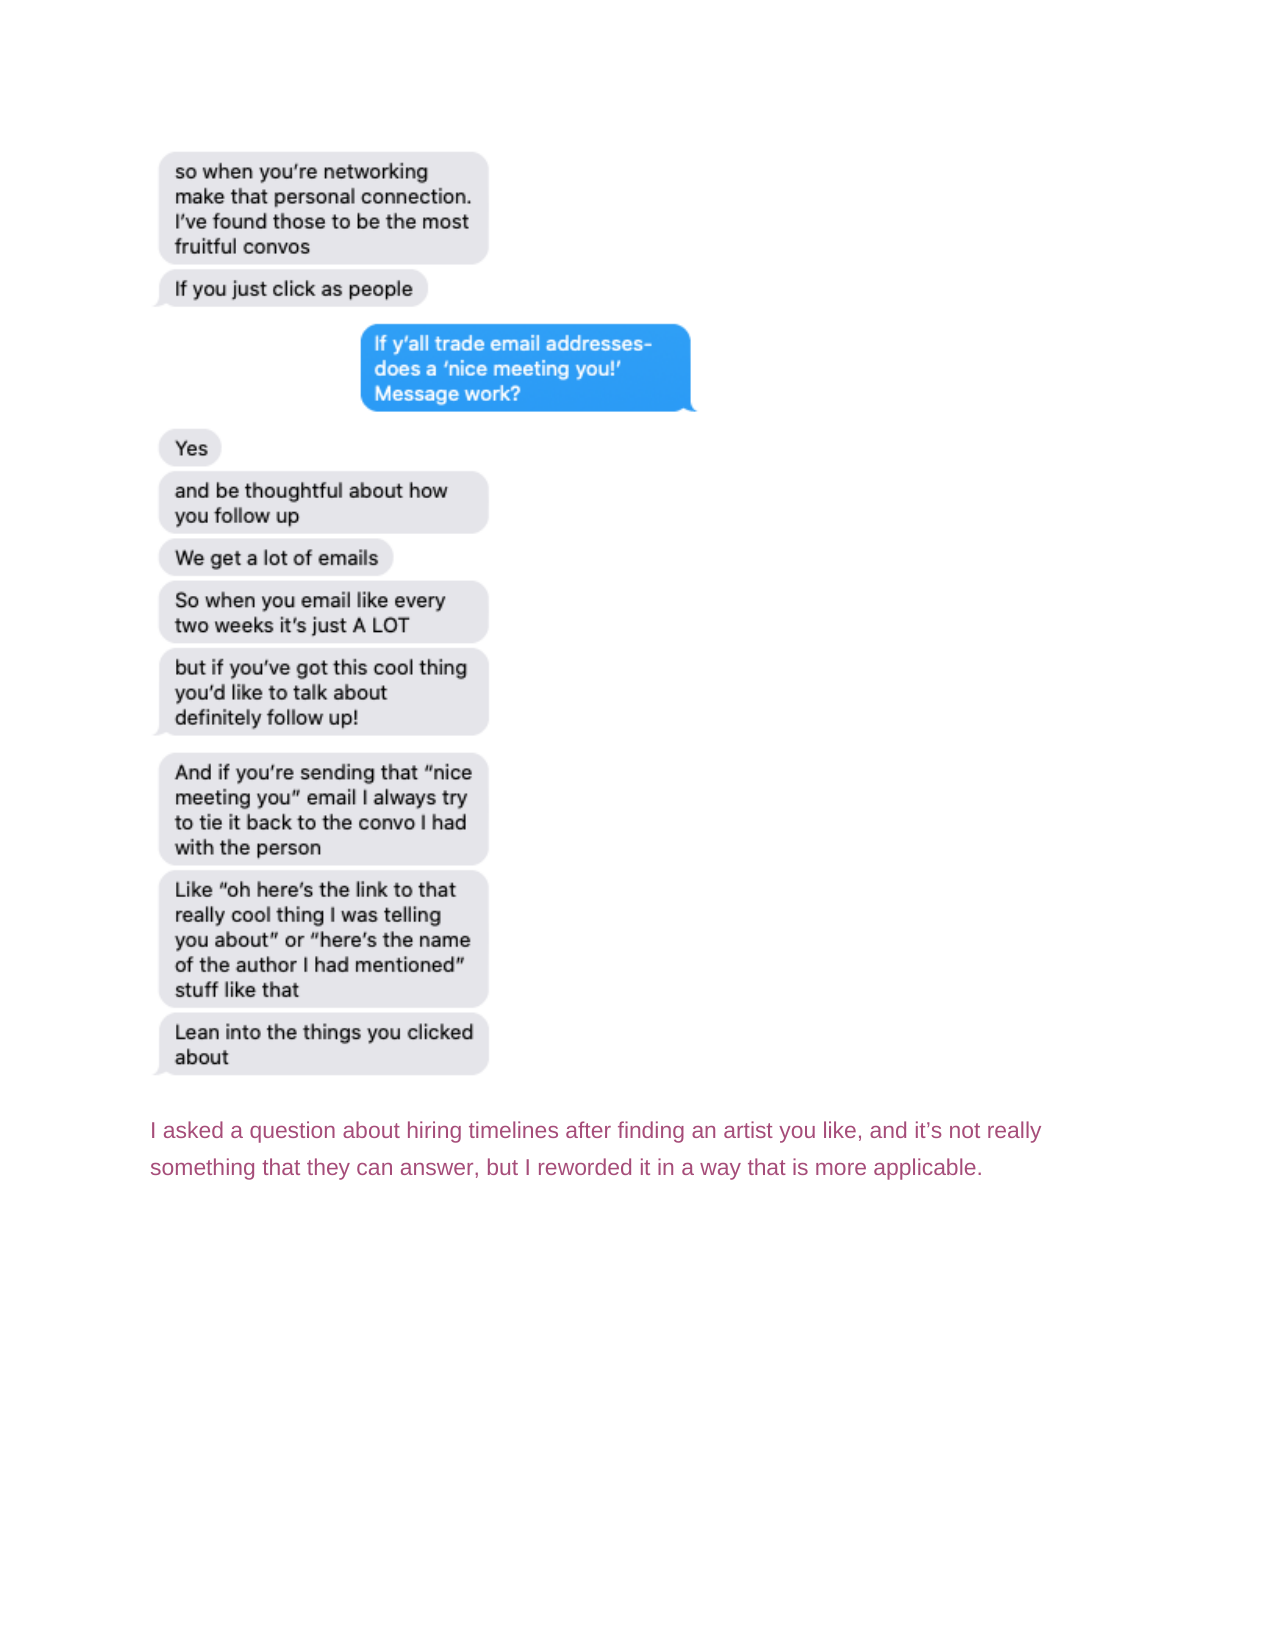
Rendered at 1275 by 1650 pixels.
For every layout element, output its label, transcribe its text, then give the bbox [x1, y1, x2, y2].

picture [150, 150, 705, 1077]
text I asked a question about hiring timelines after finding an artist you like, and it’s not really something that they can answer, but I reworded it in a way that is more applicable. [150, 1117, 1125, 1180]
